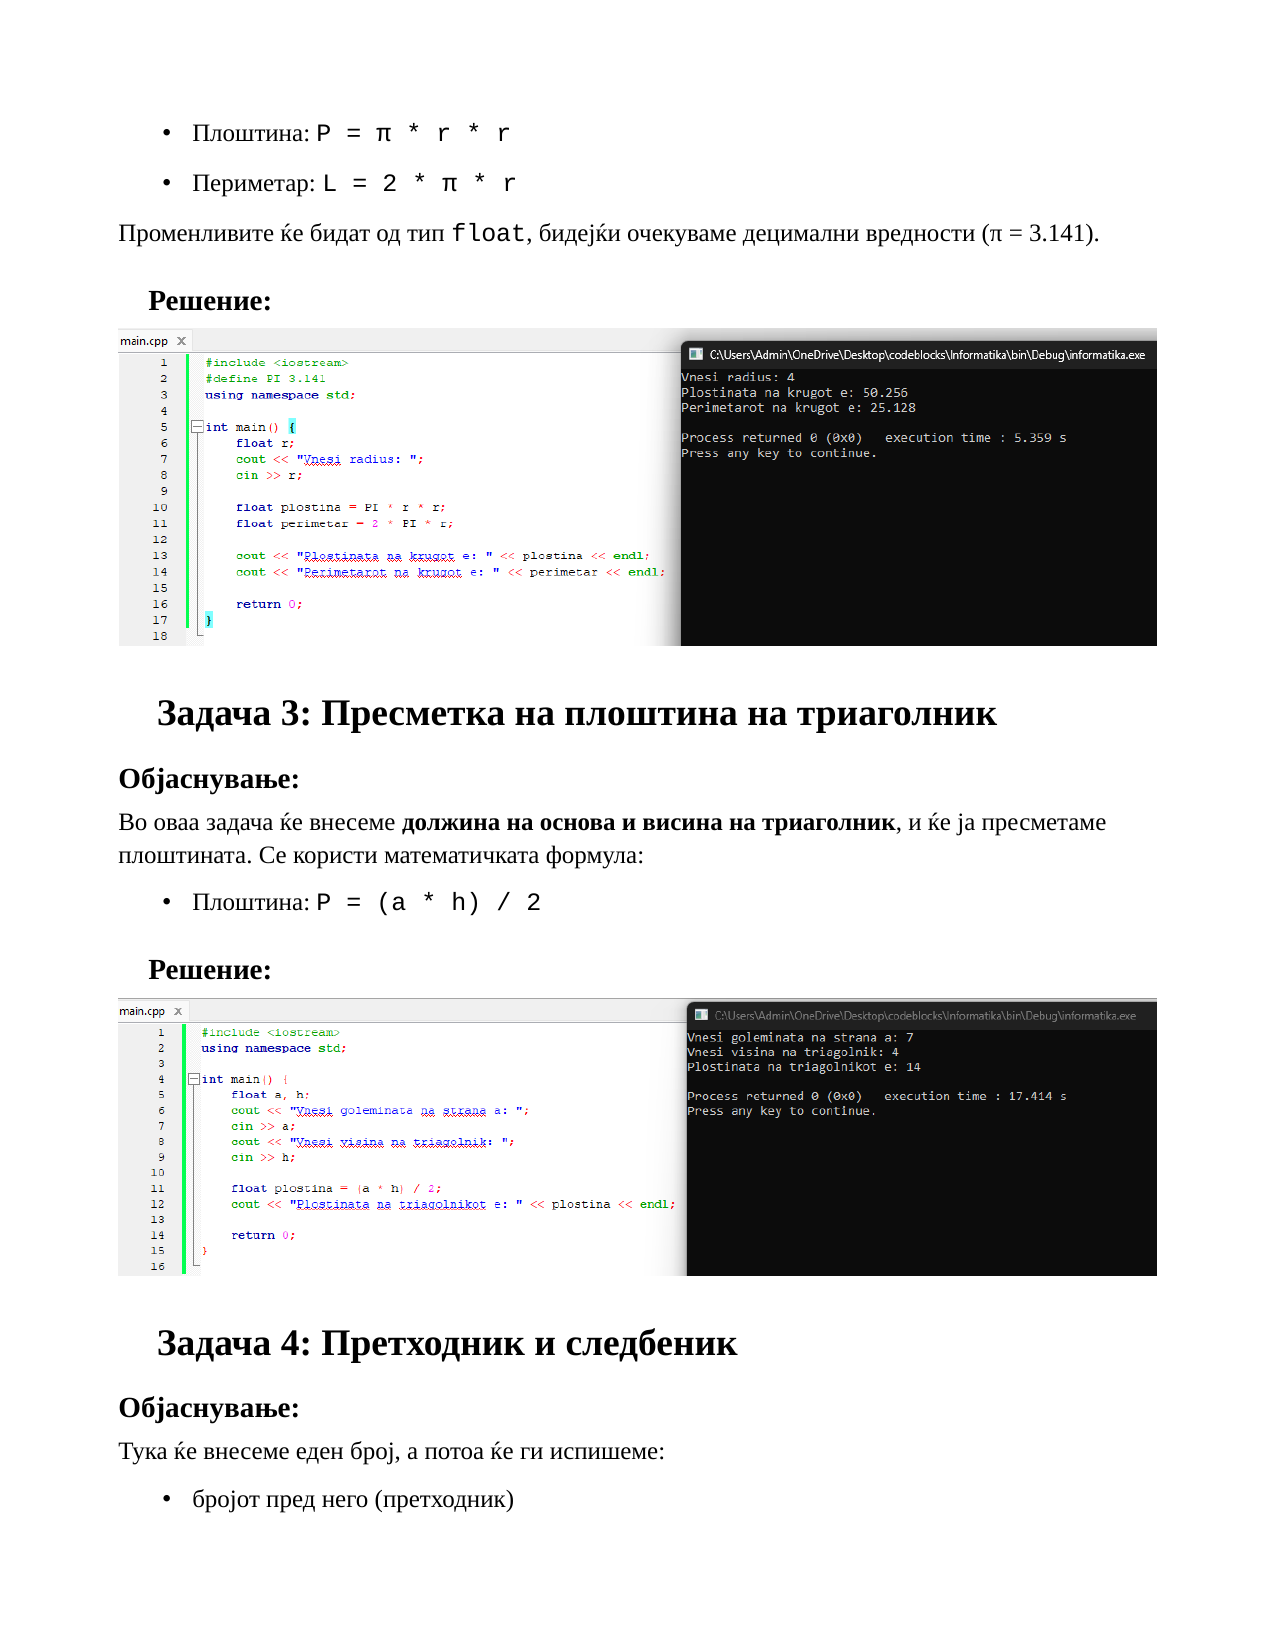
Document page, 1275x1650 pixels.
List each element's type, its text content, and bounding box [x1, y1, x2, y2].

text Во оваа задача ќе внесеме должина на основа и висина на триаголник, и ќе ја пресметаме плоштината. Се користи математичката формула: [118, 807, 1157, 868]
list бројот пред него (претходник) [162, 1484, 1157, 1512]
subtitle Објаснување: [118, 761, 1157, 794]
text Променливите ќе бидат од тип float, бидејќи очекуваме децимални вредности (π = 3.141). [118, 218, 1157, 249]
list Плоштина: P = (a * h) / 2 [162, 887, 1157, 918]
subtitle Објаснување: [118, 1390, 1157, 1424]
subtitle ✅ Решение: [118, 952, 1157, 986]
subtitle 🧪 Задача 3: Пресметка на плоштина на триаголник [118, 691, 1157, 734]
list Периметар: L = 2 * π * r [162, 168, 1157, 199]
subtitle 🧪 Задача 4: Претходник и следбеник [118, 1320, 1157, 1363]
subtitle ✅ Решение: [118, 283, 1157, 316]
picture [118, 328, 1157, 646]
picture [118, 998, 1157, 1276]
text Тука ќе внесеме еден број, а потоа ќе ги испишеме: [118, 1436, 1157, 1465]
list Плоштина: P = π * r * r [162, 118, 1157, 149]
